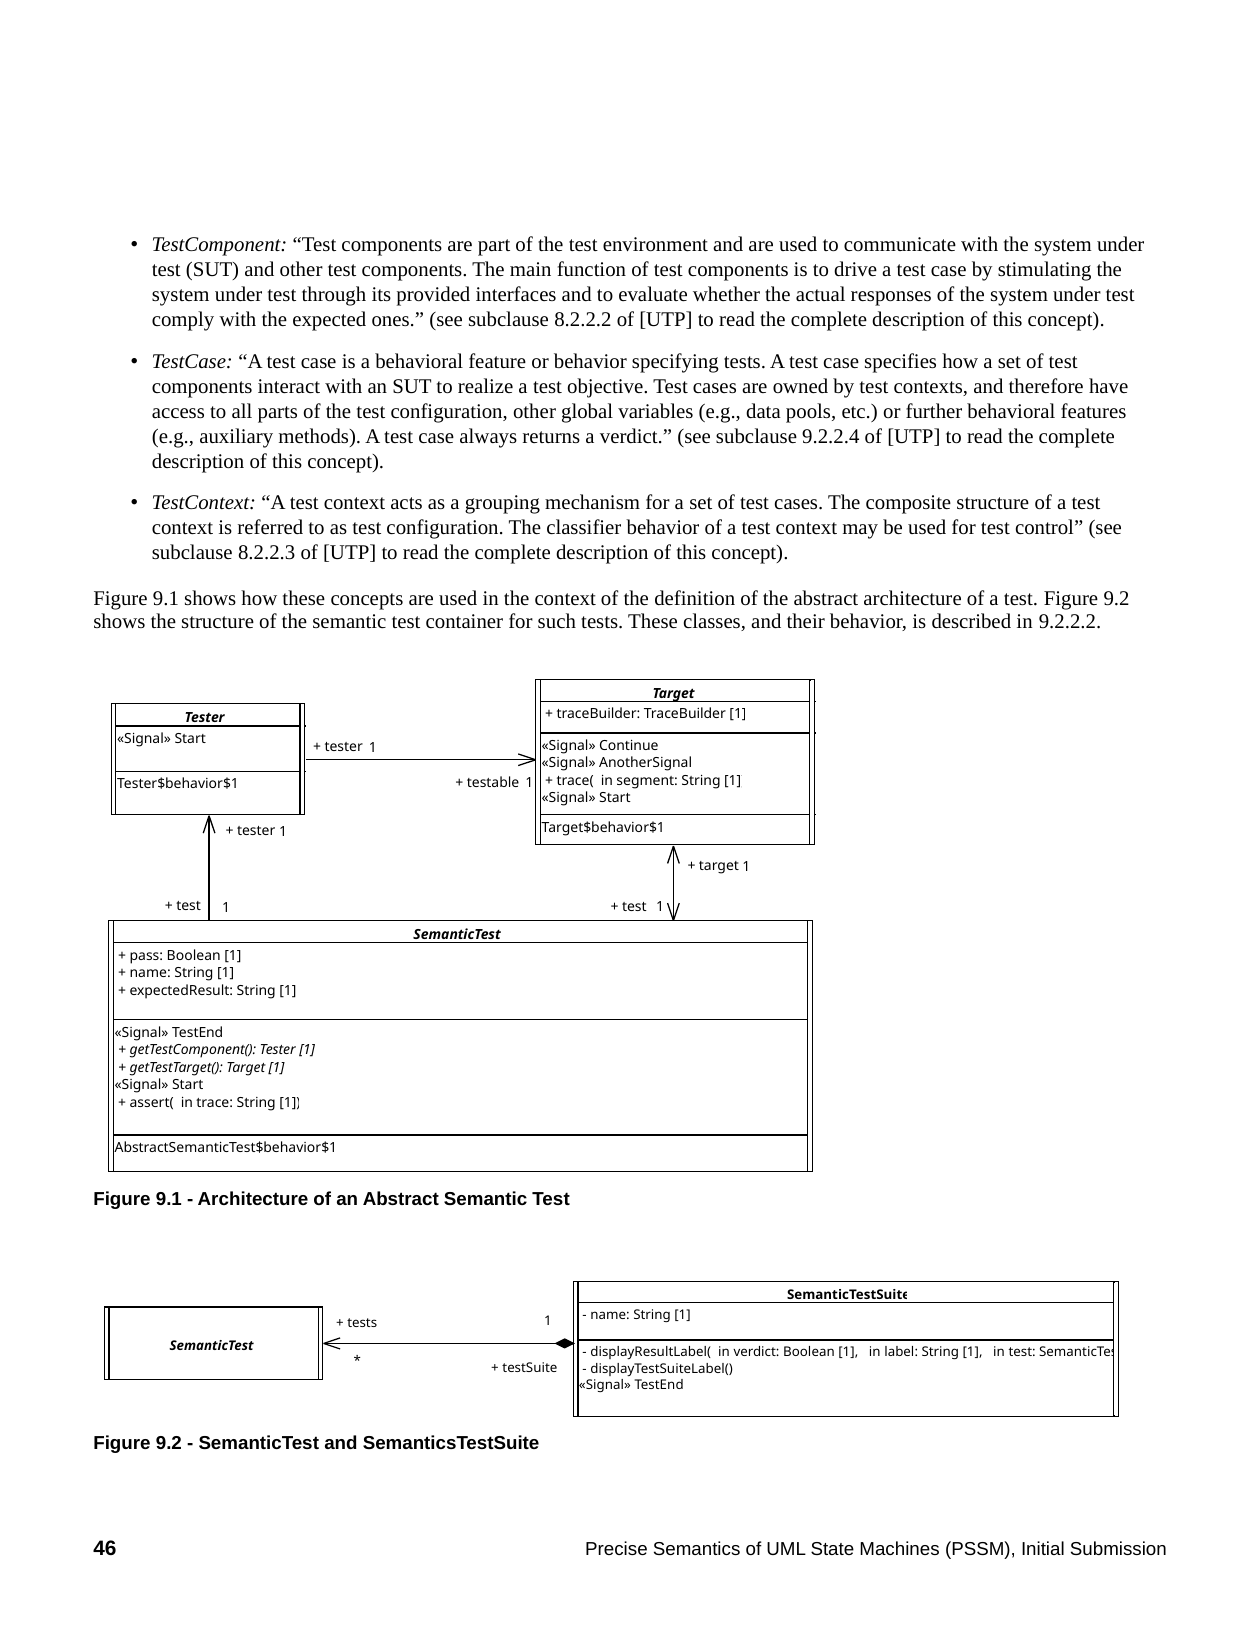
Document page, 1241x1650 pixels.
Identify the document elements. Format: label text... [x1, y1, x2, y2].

text Figure 9.2 - SemanticTest and SemanticsTestSuite [93, 1270, 1164, 1454]
list TestCase: “A test case is a behavioral feature or behavior specifying tests. A test case specifies how a set of test components interact with an SUT to realize a test objective. Test cases are owned by test contexts, and therefore have access to all parts of the test configuration, other global variables (e.g., data pools, etc.) or further behavioral features (e.g., auxiliary methods). A test case always returns a verdict.” (see subclause 9.2.2.4 of [UTP] to read the complete description of this concept). [131, 348, 1164, 473]
text Figure 9.1 - Architecture of an Abstract Semantic Test [93, 667, 1007, 1209]
list TestComponent: “Test components are part of the test environment and are used to communicate with the system under test (SUT) and other test components. The main function of test components is to drive a test case by stimulating the system under test through its provided interfaces and to evaluate whether the actual responses of the system under test comply with the expected ones.” (see subclause 8.2.2.2 of [UTP] to read the complete description of this concept). [131, 231, 1164, 331]
text Figure 9.1 shows how these concepts are used in the context of the definition of the abstract architecture of a test. Figure 9.2 shows the structure of the semantic test container for such tests. These classes, and their behavior, is described in 9.2.2.2. [93, 585, 1164, 633]
list TestContext: “A test context acts as a grouping mechanism for a set of test cases. The composite structure of a test context is referred to as test configuration. The classifier behavior of a test context may be used for test control” (see subclause 8.2.2.3 of [UTP] to read the complete description of this concept). [131, 489, 1164, 564]
